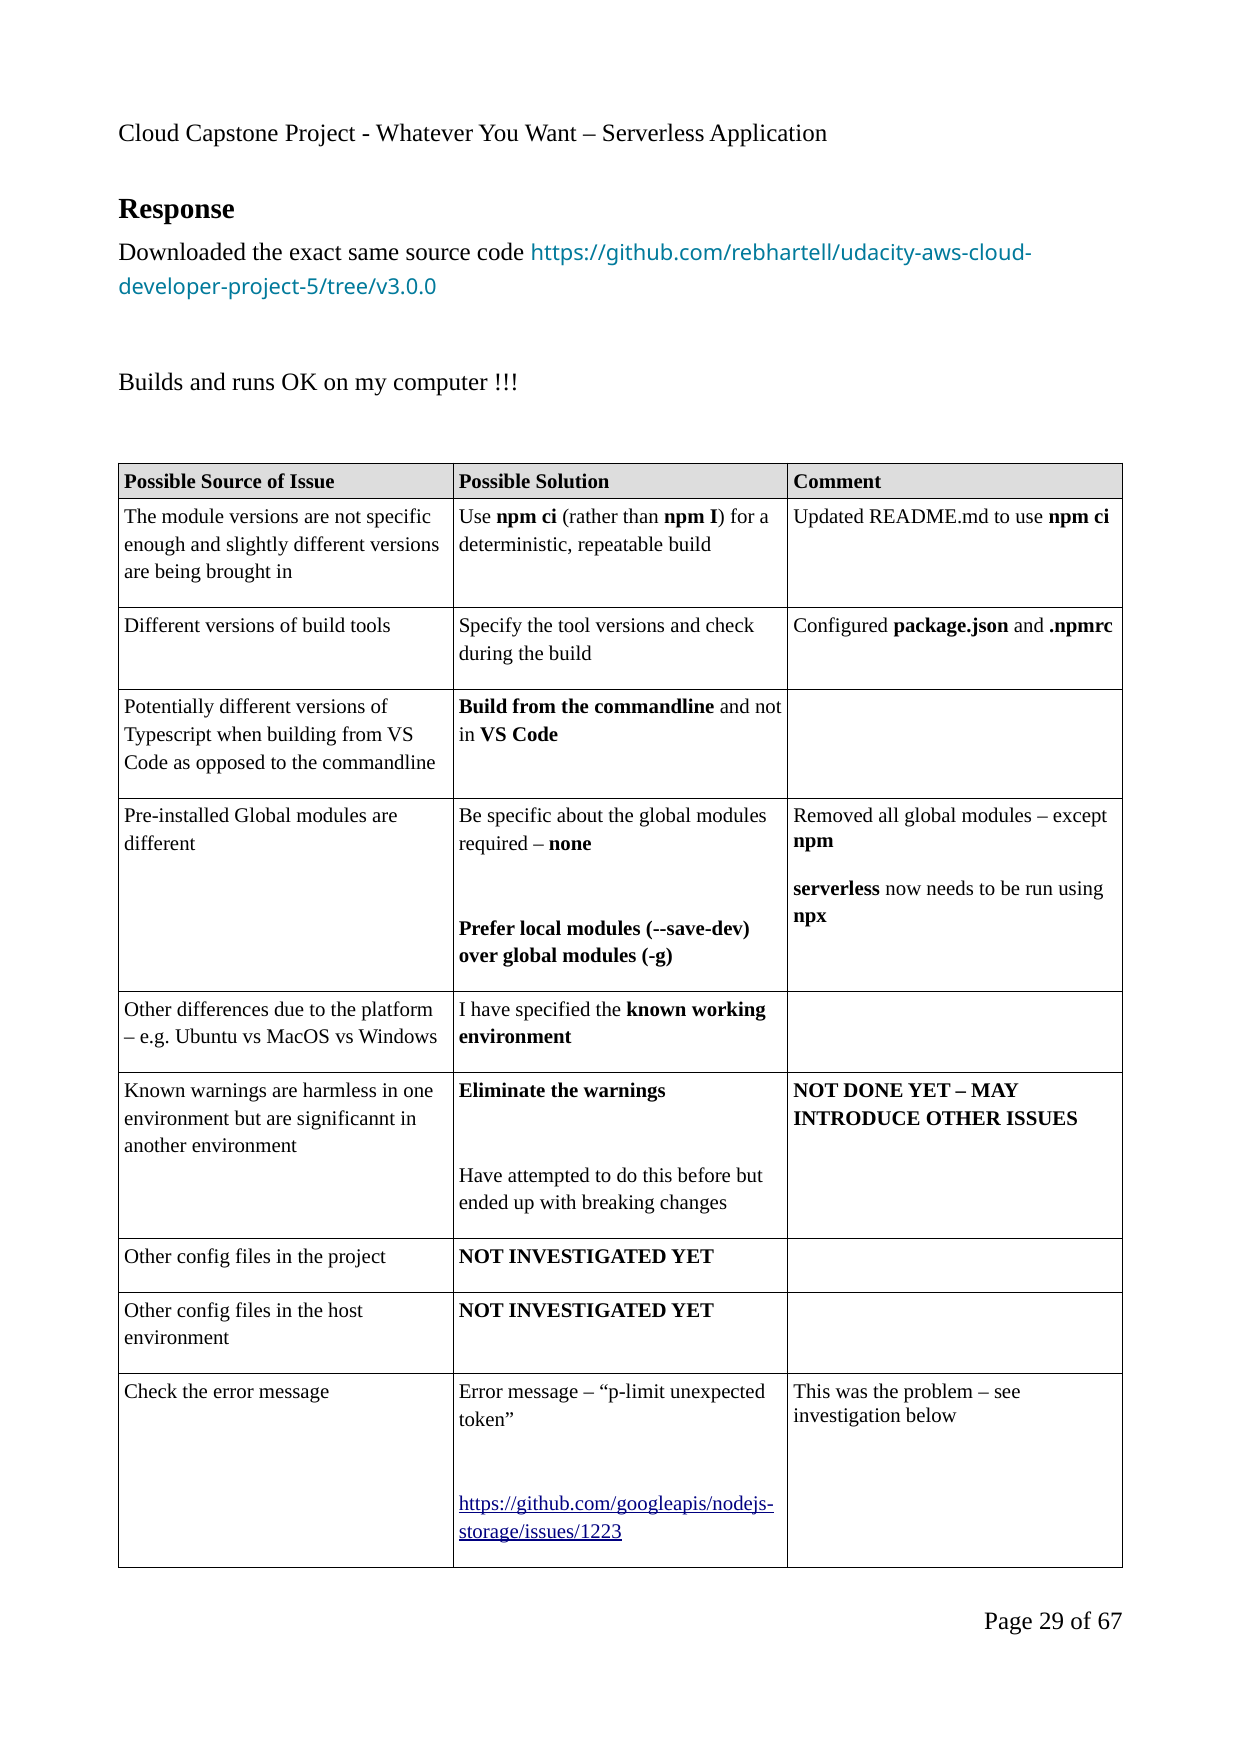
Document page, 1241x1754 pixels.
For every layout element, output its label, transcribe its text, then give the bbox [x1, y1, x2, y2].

table_cell [788, 1293, 1122, 1373]
table_cell I have specified the known working environment [454, 992, 787, 1072]
table_header Possible Solution [454, 464, 787, 498]
table_header Possible Source of Issue [119, 464, 453, 498]
table_cell Error message – “p-limit unexpected token” https://github.com/googleapis/nodejs-storage/issues/1223 [454, 1374, 787, 1567]
table_cell Use npm ci (rather than npm I) for a deterministic, repeatable build [454, 499, 787, 607]
table_cell Other differences due to the platform – e.g. Ubuntu vs MacOS vs Windows [119, 992, 453, 1072]
table_cell [788, 992, 1122, 1072]
table_cell Other config files in the host environment [119, 1293, 453, 1373]
table_cell [788, 690, 1122, 798]
table_cell This was the problem – see investigation below [788, 1374, 1122, 1567]
table_cell Eliminate the warnings Have attempted to do this before but ended up with breaking changes [454, 1073, 787, 1238]
table_cell Check the error message [119, 1374, 453, 1567]
table_cell Specify the tool versions and check during the build [454, 608, 787, 689]
text Builds and runs OK on my computer !!! [118, 367, 1122, 396]
table_cell NOT INVESTIGATED YET [454, 1239, 787, 1292]
table_cell Potentially different versions of Typescript when building from VS Code as opposed to the commandline [119, 690, 453, 798]
table_header Comment [788, 464, 1122, 498]
text Downloaded the exact same source code https://github.com/rebhartell/udacity-aws-cloud-developer-project-5/tree/v3.0.0 [118, 237, 1122, 301]
table_cell Build from the commandline and not in VS Code [454, 690, 787, 798]
table_cell Known warnings are harmless in one environment but are significannt in another environment [119, 1073, 453, 1238]
table_cell The module versions are not specific enough and slightly different versions are being brought in [119, 499, 453, 607]
table_cell [788, 1239, 1122, 1292]
table_cell Be specific about the global modules required – none Prefer local modules (--save-dev) over global modules (-g) [454, 799, 787, 991]
table_cell Different versions of build tools [119, 608, 453, 689]
table_cell NOT INVESTIGATED YET [454, 1293, 787, 1373]
table_cell Updated README.md to use npm ci [788, 499, 1122, 607]
table_cell Configured package.json and .npmrc [788, 608, 1122, 689]
table_cell Other config files in the project [119, 1239, 453, 1292]
table_cell Removed all global modules – except npm serverless now needs to be run using npx [788, 799, 1122, 991]
table_cell NOT DONE YET – MAY INTRODUCE OTHER ISSUES [788, 1073, 1122, 1238]
subtitle Response [118, 191, 1122, 224]
table_cell Pre-installed Global modules are different [119, 799, 453, 991]
